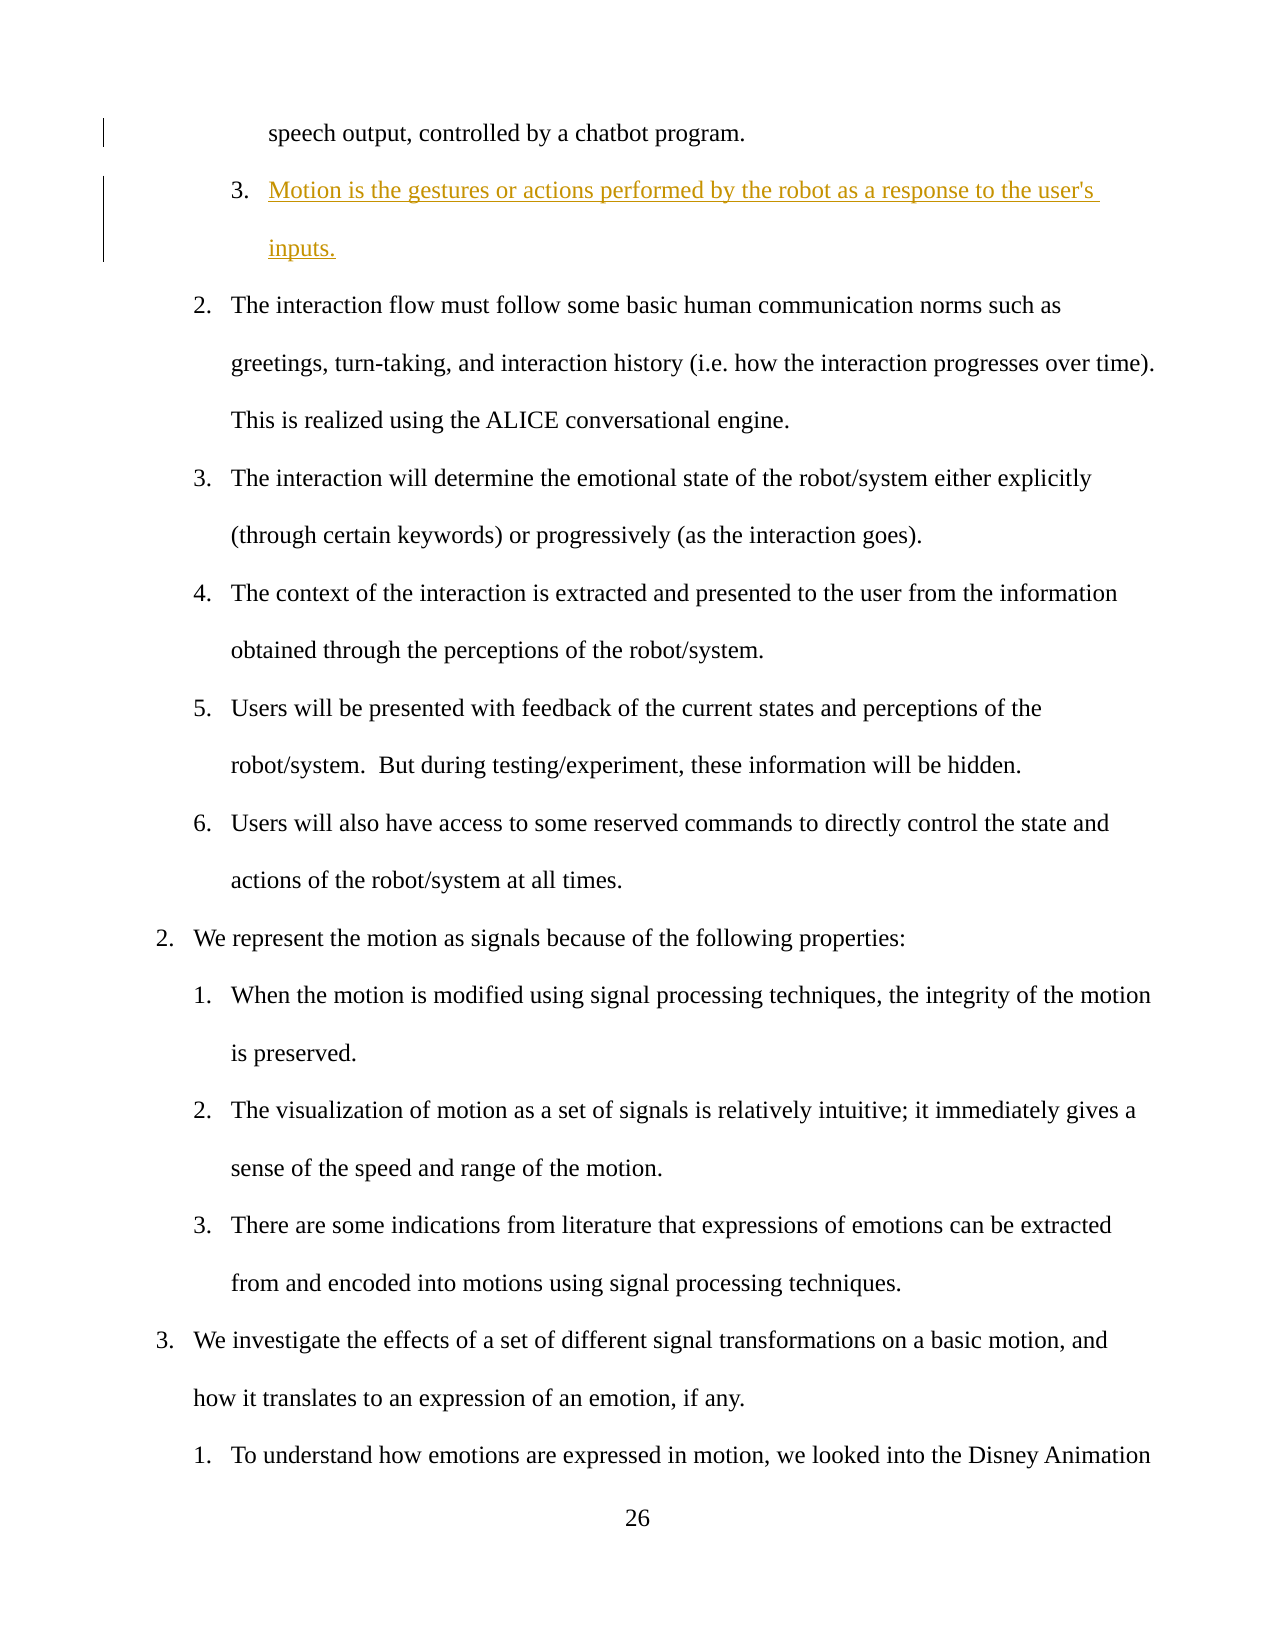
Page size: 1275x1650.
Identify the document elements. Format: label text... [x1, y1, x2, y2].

list When the motion is modified using signal processing techniques, the integrity of the motion is preserved. [193, 981, 1157, 1067]
list The interaction will determine the emotional state of the robot/system either explicitly (through certain keywords) or progressively (as the interaction goes). [193, 463, 1157, 549]
list speech output, controlled by a chatbot program. [231, 118, 1157, 147]
list The visualization of motion as a set of signals is relatively intuitive; it immediately gives a sense of the speed and range of the motion. [193, 1096, 1157, 1182]
list We represent the motion as signals because of the following properties: [156, 923, 1157, 952]
list Users will be presented with feedback of the current states and perceptions of the robot/system. But during testing/experiment, these information will be hidden. [193, 693, 1157, 779]
list There are some indications from literature that expressions of emotions can be extracted from and encoded into motions using signal processing techniques. [193, 1211, 1157, 1297]
list The context of the interaction is extracted and presented to the user from the information obtained through the perceptions of the robot/system. [193, 578, 1157, 664]
list The interaction flow must follow some basic human communication norms such as greetings, turn-taking, and interaction history (i.e. how the interaction progresses over time). This is realized using the ALICE conversational engine. [193, 291, 1157, 434]
list We investigate the effects of a set of different signal transformations on a basic motion, and how it translates to an expression of an emotion, if any. [156, 1326, 1157, 1412]
list Motion is the gestures or actions performed by the robot as a response to the user's inputs. [231, 176, 1157, 262]
list Users will also have access to some reserved commands to directly control the state and actions of the robot/system at all times. [193, 808, 1157, 894]
list To understand how emotions are expressed in motion, we looked into the Disney Animation [193, 1441, 1157, 1469]
